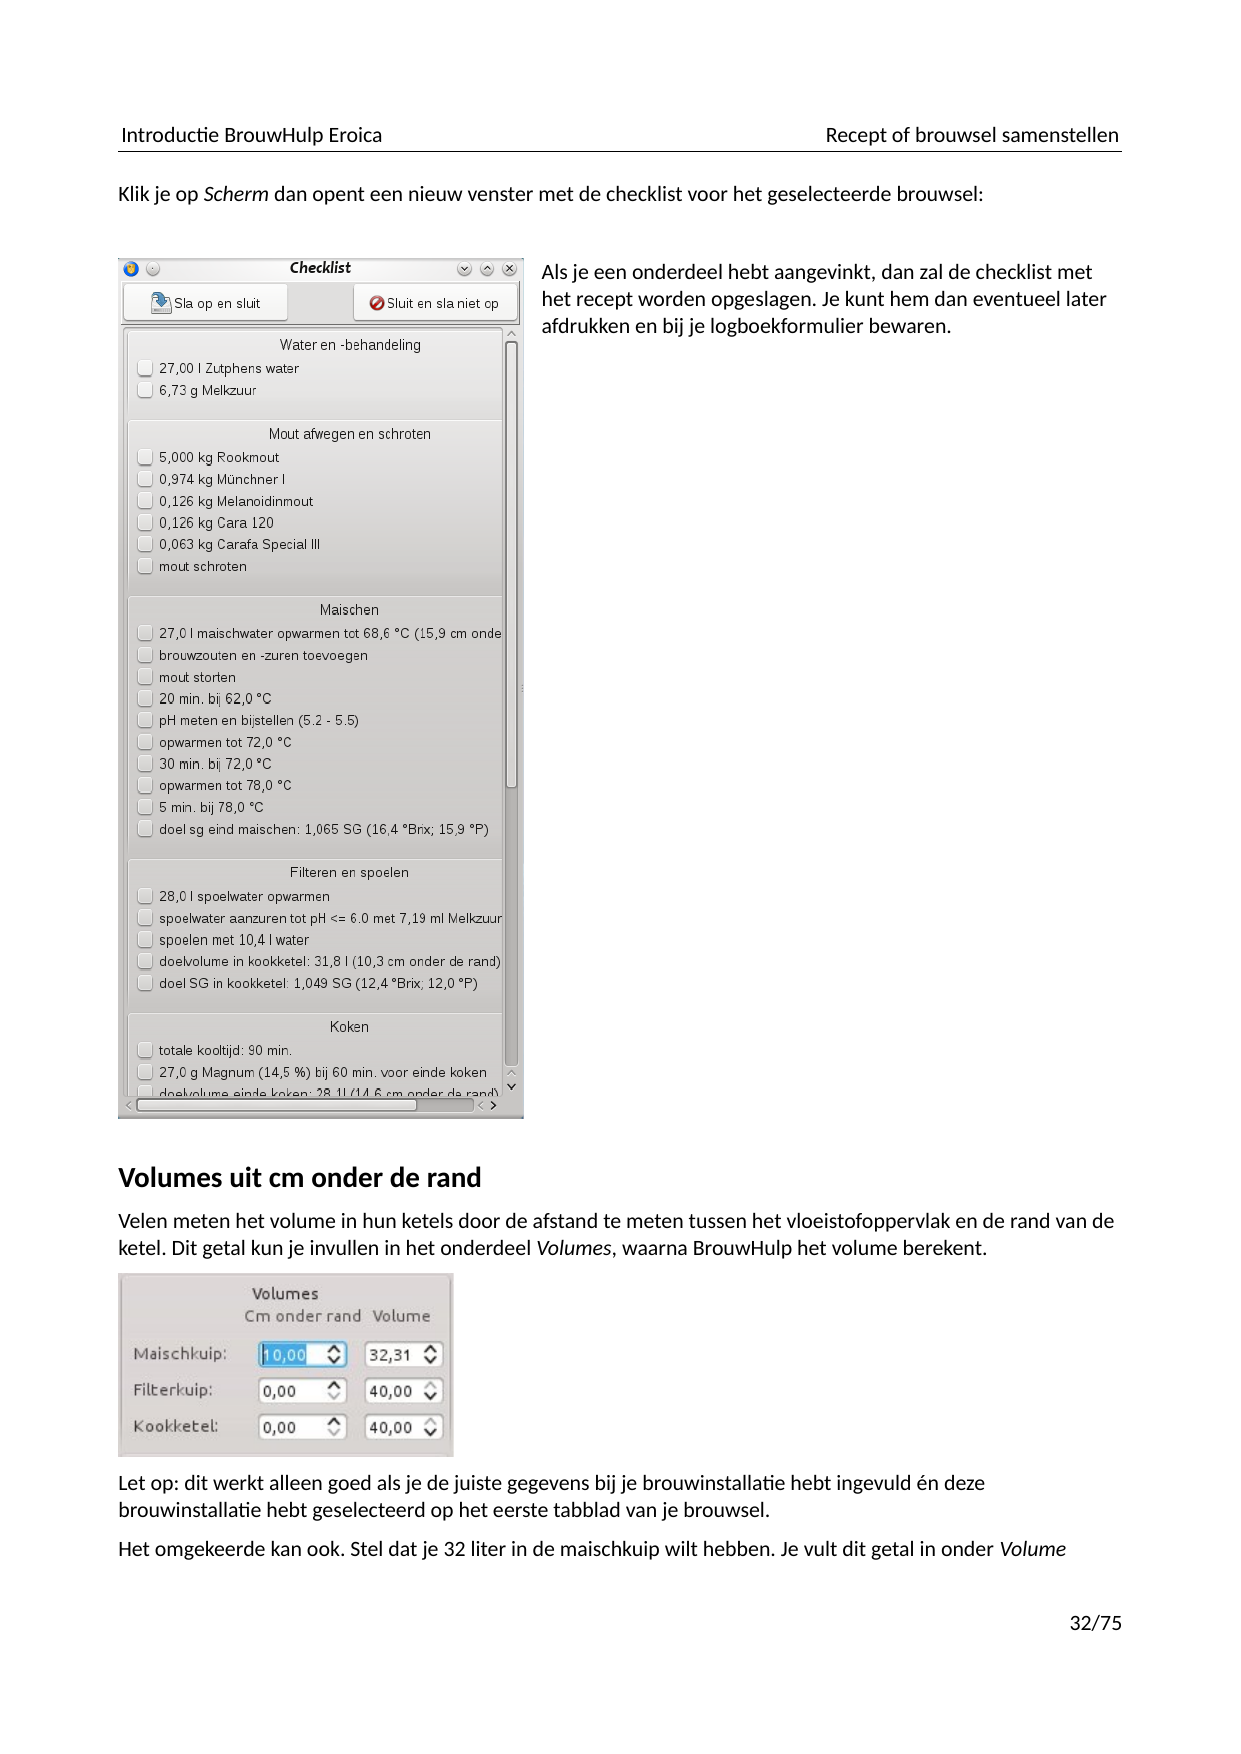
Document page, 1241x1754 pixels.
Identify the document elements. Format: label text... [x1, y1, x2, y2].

text Als je een onderdeel hebt aangevinkt, dan zal de checklist met het recept worden opgeslagen. Je kunt hem dan eventueel later afdrukken en bij je logboekformulier bewaren. [524, 258, 1122, 338]
text Het omgekeerde kan ook. Stel dat je 32 liter in de maischkuip wilt hebben. Je vult dit getal in onder Volume [118, 1535, 1122, 1562]
picture [118, 258, 524, 1119]
subtitle Volumes uit cm onder de rand [118, 1159, 1122, 1195]
text Let op: dit werkt alleen goed als je de juiste gegevens bij je brouwinstallatie hebt ingevuld én deze brouwinstallatie hebt geselecteerd op het eerste tabblad van je brouwsel. [118, 1469, 1122, 1522]
picture [118, 1273, 454, 1457]
text Klik je op Scherm dan opent een nieuw venster met de checklist voor het geselecteerde brouwsel: [118, 180, 1122, 207]
text Velen meten het volume in hun ketels door de afstand te meten tussen het vloeistofoppervlak en de rand van de ketel. Dit getal kun je invullen in het onderdeel Volumes, waarna BrouwHulp het volume berekent. [118, 1207, 1122, 1261]
